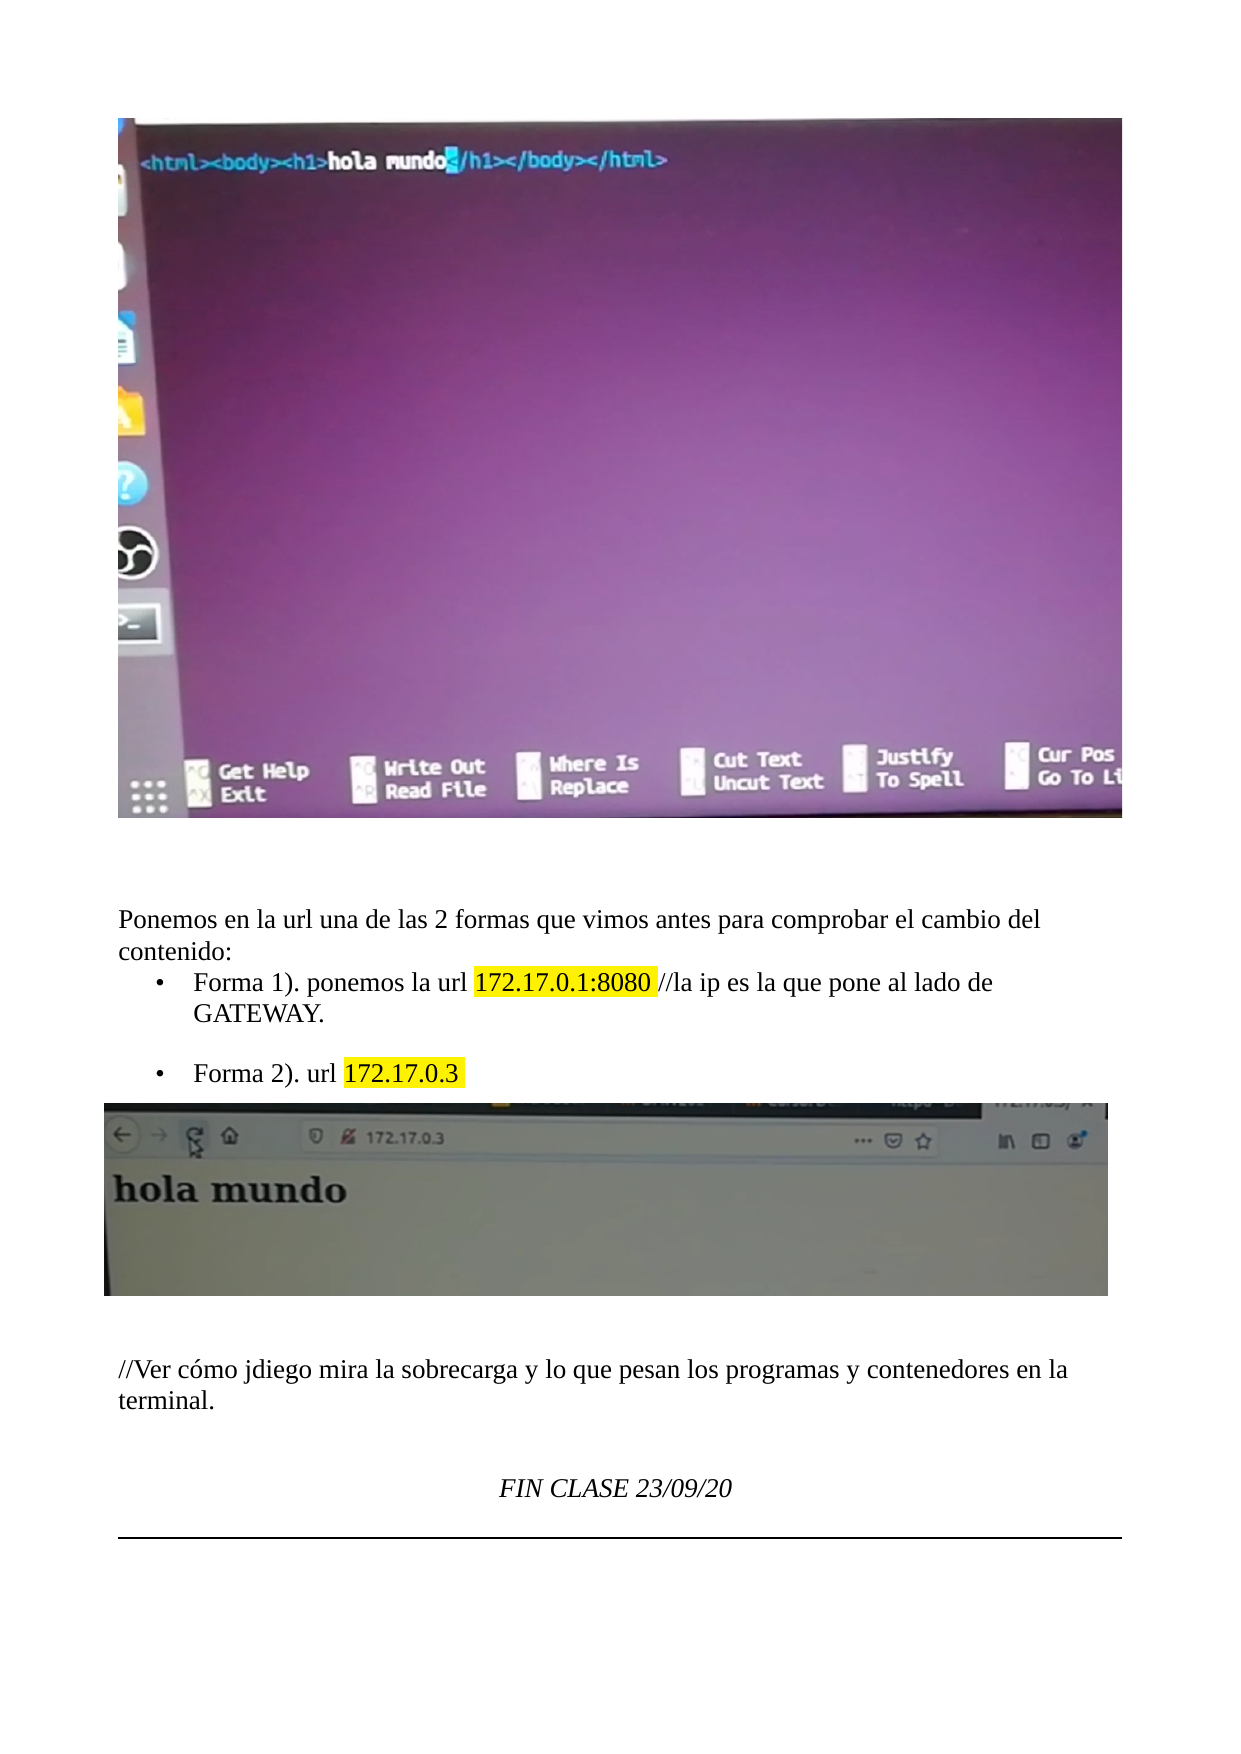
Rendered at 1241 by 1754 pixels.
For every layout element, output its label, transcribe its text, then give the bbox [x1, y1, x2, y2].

text Ponemos en la url una de las 2 formas que vimos antes para comprobar el cambio del contenido: [118, 903, 1122, 966]
picture [118, 118, 1123, 818]
text //Ver cómo jdiego mira la sobrecarga y lo que pesan los programas y contenedores en la terminal. [118, 1353, 1122, 1415]
list Forma 2). url 172.17.0.3 [156, 1057, 1122, 1088]
list Forma 1). ponemos la url 172.17.0.1:8080 //la ip es la que pone al lado de GATEWAY. [156, 966, 1122, 1028]
picture [104, 1103, 1108, 1296]
text FIN CLASE 23/09/20 [118, 1473, 1122, 1504]
